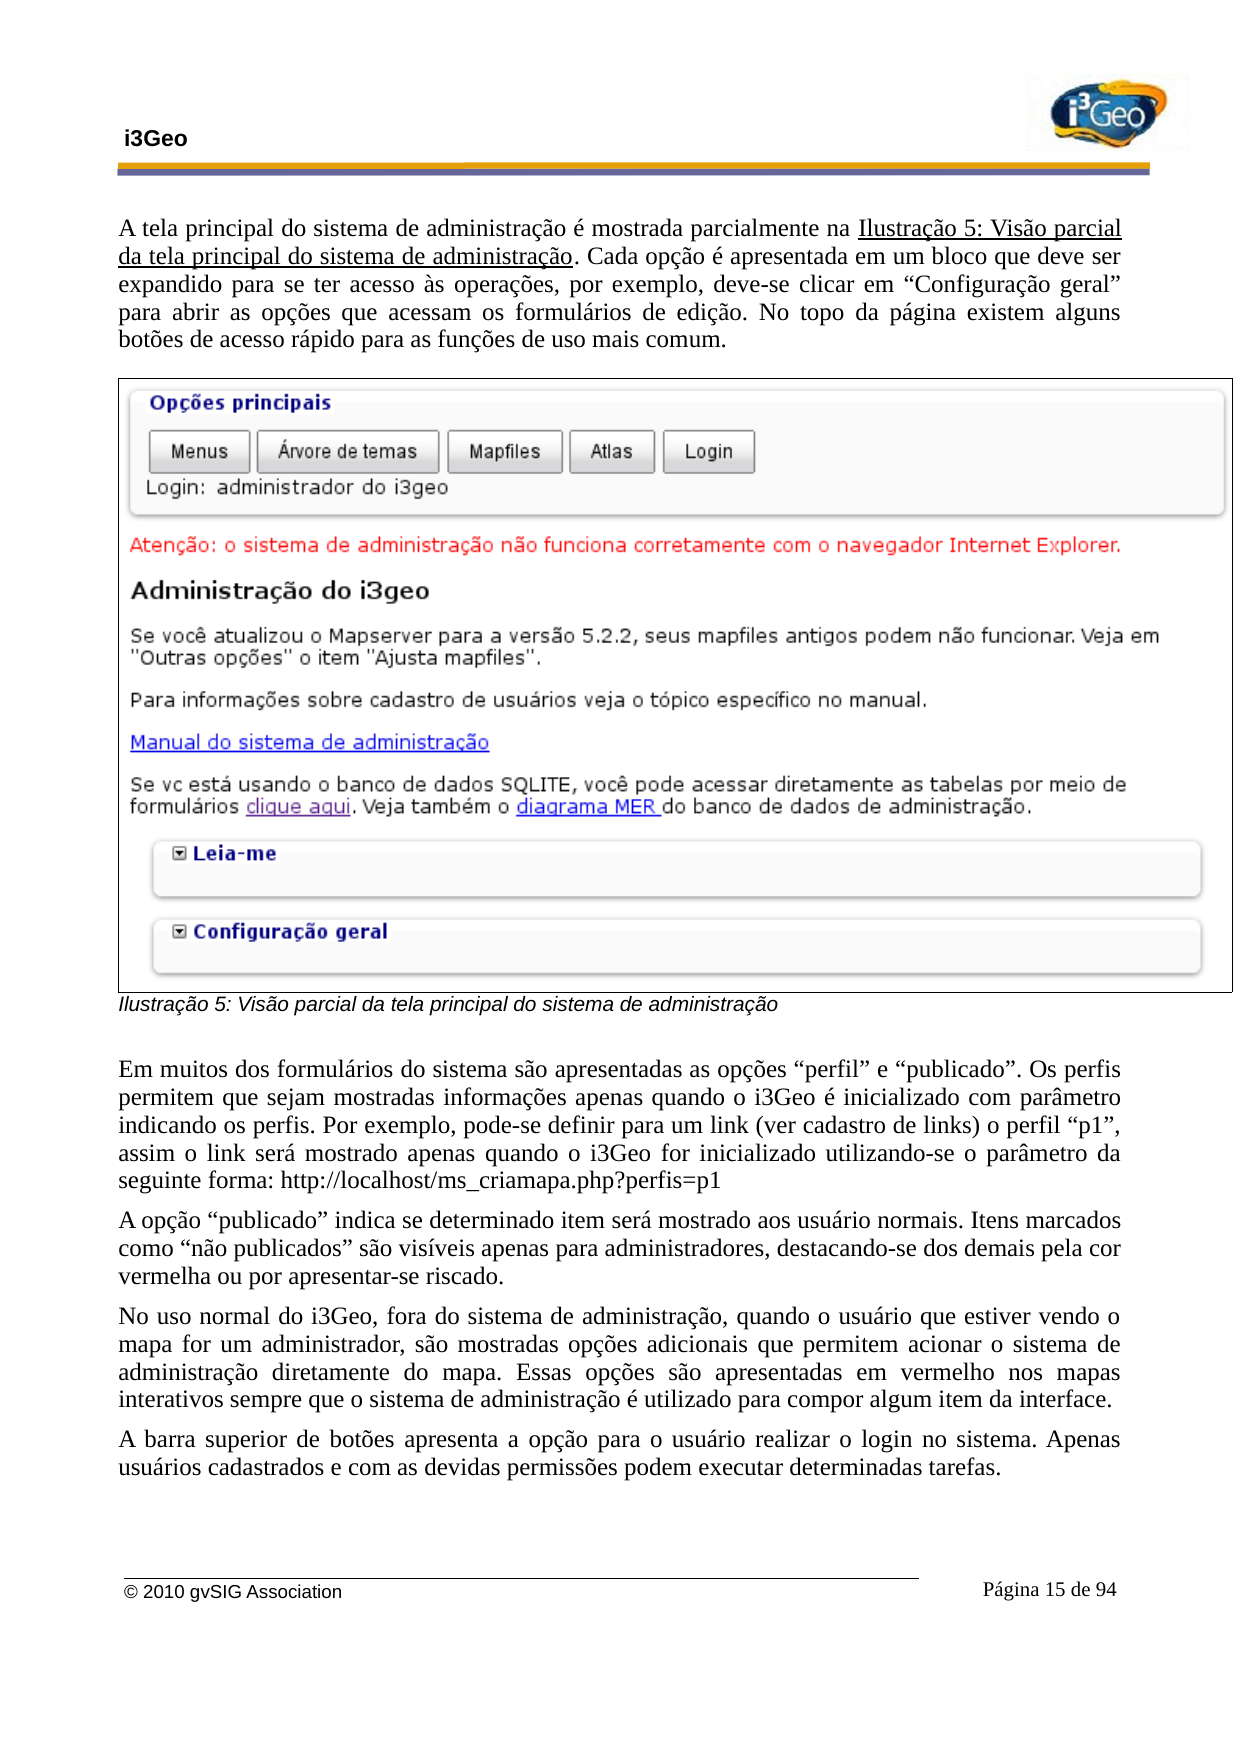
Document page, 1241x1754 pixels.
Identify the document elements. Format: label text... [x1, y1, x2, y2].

text A opção “publicado” indica se determinado item será mostrado aos usuário normais. Itens marcados como “não publicados” são visíveis apenas para administradores, destacando-se dos demais pela cor vermelha ou por apresentar-se riscado. [118, 1207, 1122, 1290]
text No uso normal do i3Geo, fora do sistema de administração, quando o usuário que estiver vendo o mapa for um administrador, são mostradas opções adicionais que permitem acionar o sistema de administração diretamente do mapa. Essas opções são apresentadas em vermelho nos mapas interativos sempre que o sistema de administração é utilizado para compor algum item da interface. [118, 1302, 1122, 1413]
picture [119, 379, 1232, 992]
picture [1025, 74, 1191, 151]
text Em muitos dos formulários do sistema são apresentadas as opções “perfil” e “publicado”. Os perfis permitem que sejam mostradas informações apenas quando o i3Geo é inicializado com parâmetro indicando os perfis. Por exemplo, pode-se definir para um link (ver cadastro de links) o perfil “p1”, assim o link será mostrado apenas quando o i3Geo for inicializado utilizando-se o parâmetro da seguinte forma: http://localhost/ms_criamapa.php?perfis=p1 [118, 1056, 1122, 1194]
text A tela principal do sistema de administração é mostrada parcialmente na Ilustração 5: Visão parcial da tela principal do sistema de administração. Cada opção é apresentada em um bloco que deve ser expandido para se ter acesso às operações, por exemplo, deve-se clicar em “Configuração geral” para abrir as opções que acessam os formulários de edição. No topo da página existem alguns botões de acesso rápido para as funções de uso mais comum. [118, 214, 1122, 353]
text Ilustração 5: Visão parcial da tela principal do sistema de administração [118, 993, 1122, 1015]
text A barra superior de botões apresenta a opção para o usuário realizar o login no sistema. Apenas usuários cadastrados e com as devidas permissões podem executar determinadas tarefas. [118, 1426, 1122, 1481]
